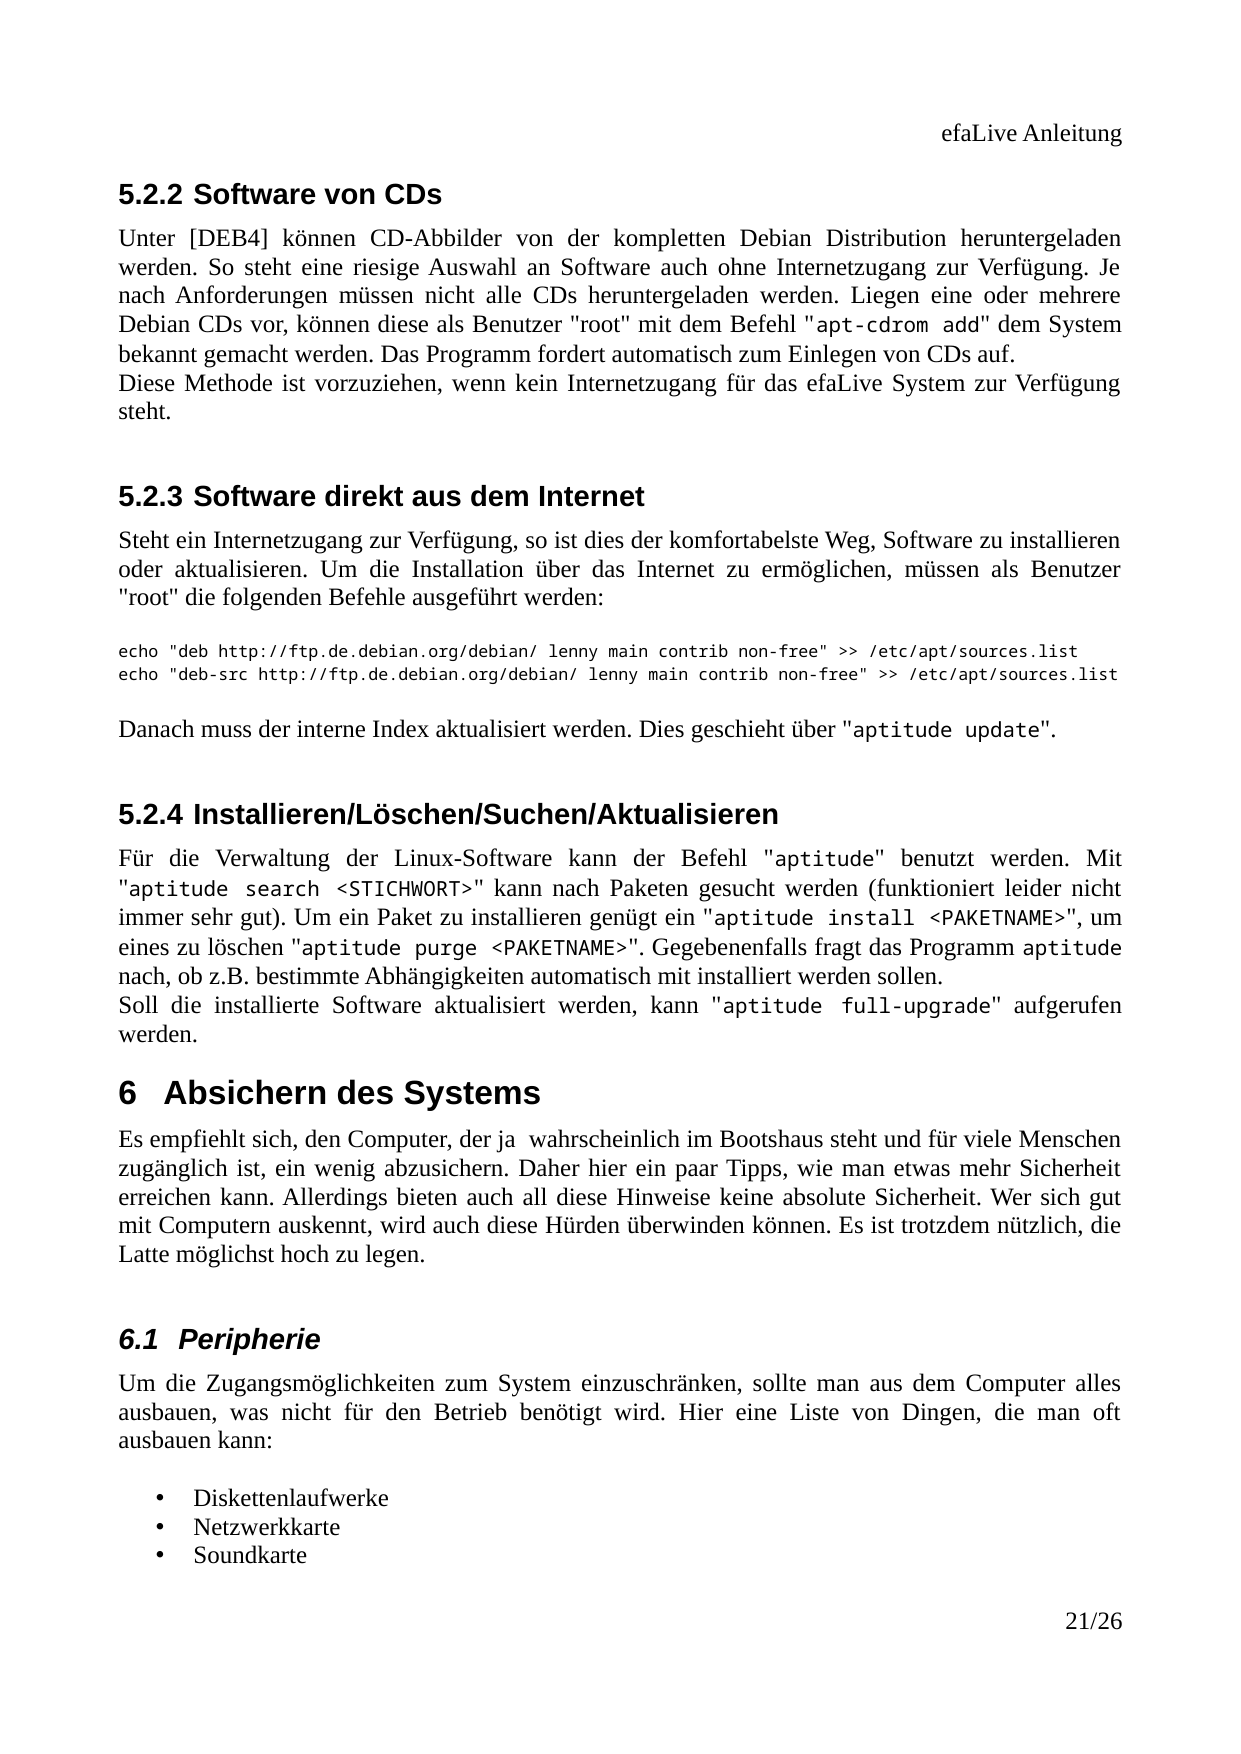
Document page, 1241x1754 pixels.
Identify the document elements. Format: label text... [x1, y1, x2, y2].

text Um die Zugangsmöglichkeiten zum System einzuschränken, sollte man aus dem Computer alles ausbauen, was nicht für den Betrieb benötigt wird. Hier eine Liste von Dingen, die man oft ausbauen kann: [118, 1368, 1122, 1454]
subtitle Installieren/Löschen/Suchen/Aktualisieren [118, 797, 1122, 831]
list Soundkarte [156, 1540, 1122, 1569]
text Für die Verwaltung der Linux-Software kann der Befehl "aptitude" benutzt werden. Mit "aptitude search <STICHWORT>" kann nach Paketen gesucht werden (funktioniert leider nicht immer sehr gut). Um ein Paket zu installieren genügt ein "aptitude install <PAKETNAME>", um eines zu löschen "aptitude purge <PAKETNAME>". Gegebenenfalls fragt das Programm aptitude nach, ob z.B. bestimmte Abhängigkeiten automatisch mit installiert werden sollen. [118, 843, 1122, 990]
list Diskettenlaufwerke [156, 1483, 1122, 1512]
subtitle Absichern des Systems [118, 1073, 1122, 1112]
text Steht ein Internetzugang zur Verfügung, so ist dies der komfortabelste Weg, Software zu installieren oder aktualisieren. Um die Installation über das Internet zu ermöglichen, müssen als Benutzer "root" die folgenden Befehle ausgeführt werden: [118, 525, 1122, 611]
text Danach muss der interne Index aktualisiert werden. Dies geschieht über "aptitude update". [118, 714, 1122, 743]
text Unter [DEB4] können CD-Abbilder von der kompletten Debian Distribution heruntergeladen werden. So steht eine riesige Auswahl an Software auch ohne Internetzugang zur Verfügung. Je nach Anforderungen müssen nicht alle CDs heruntergeladen werden. Liegen eine oder mehrere Debian CDs vor, können diese als Benutzer "root" mit dem Befehl "apt-cdrom add" dem System bekannt gemacht werden. Das Programm fordert automatisch zum Einlegen von CDs auf. [118, 223, 1122, 368]
subtitle Peripherie [118, 1322, 1122, 1355]
text Diese Methode ist vorzuziehen, wenn kein Internetzugang für das efaLive System zur Verfügung steht. [118, 368, 1122, 425]
text Es empfiehlt sich, den Computer, der ja wahrscheinlich im Bootshaus steht und für viele Menschen zugänglich ist, ein wenig abzusichern. Daher hier ein paar Tipps, wie man etwas mehr Sicherheit erreichen kann. Allerdings bieten auch all diese Hinweise keine absolute Sicherheit. Wer sich gut mit Computern auskennt, wird auch diese Hürden überwinden können. Es ist trotzdem nützlich, die Latte möglichst hoch zu legen. [118, 1124, 1122, 1268]
subtitle Software von CDs [118, 177, 1122, 211]
list Netzwerkkarte [156, 1512, 1122, 1540]
text Soll die installierte Software aktualisiert werden, kann "aptitude full-upgrade" aufgerufen werden. [118, 990, 1122, 1048]
subtitle Software direkt aus dem Internet [118, 479, 1122, 512]
text echo "deb http://ftp.de.debian.org/debian/ lenny main contrib non-free" >> /etc/apt/sources.list [118, 640, 1122, 663]
text echo "deb-src http://ftp.de.debian.org/debian/ lenny main contrib non-free" >> /etc/apt/sources.list [118, 663, 1122, 685]
